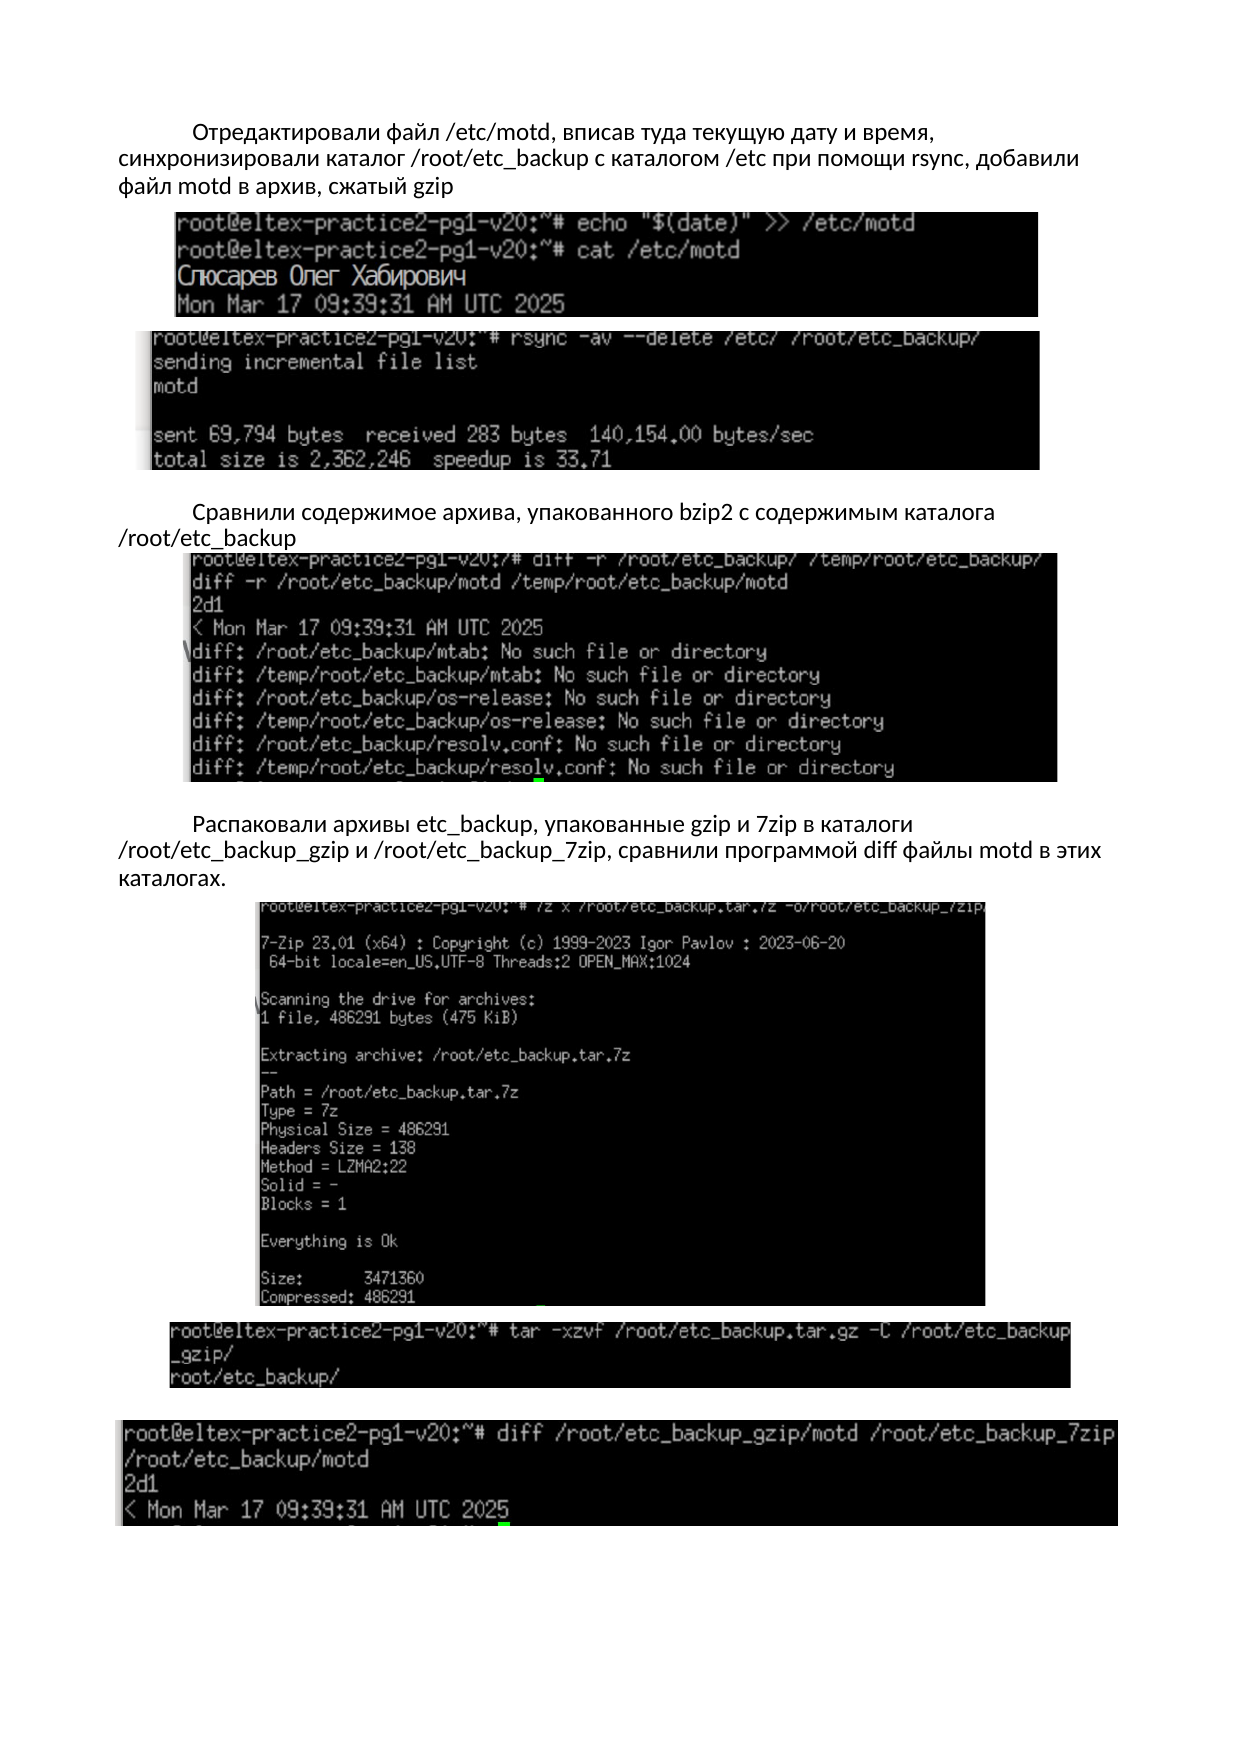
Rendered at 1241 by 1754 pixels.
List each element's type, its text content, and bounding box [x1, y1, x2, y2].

picture [115, 1420, 1119, 1526]
text Сравнили содержимое архива, упакованного bzip2 с содержимым каталога /root/etc_backup [118, 498, 1122, 553]
picture [135, 331, 1040, 470]
picture [182, 553, 1058, 782]
picture [174, 212, 1039, 317]
picture [255, 902, 986, 1306]
picture [169, 1322, 1071, 1388]
text Распаковали архивы etc_backup, упакованные gzip и 7zip в каталоги /root/etc_backup_gzip и /root/etc_backup_7zip, сравнили программой diff файлы motd в этих каталогах. [118, 810, 1122, 892]
text Отредактировали файл /etc/motd, вписав туда текущую дату и время, синхронизировали каталог /root/etc_backup с каталогом /etc при помощи rsync, добавили файл motd в архив, сжатый gzip [118, 118, 1122, 201]
